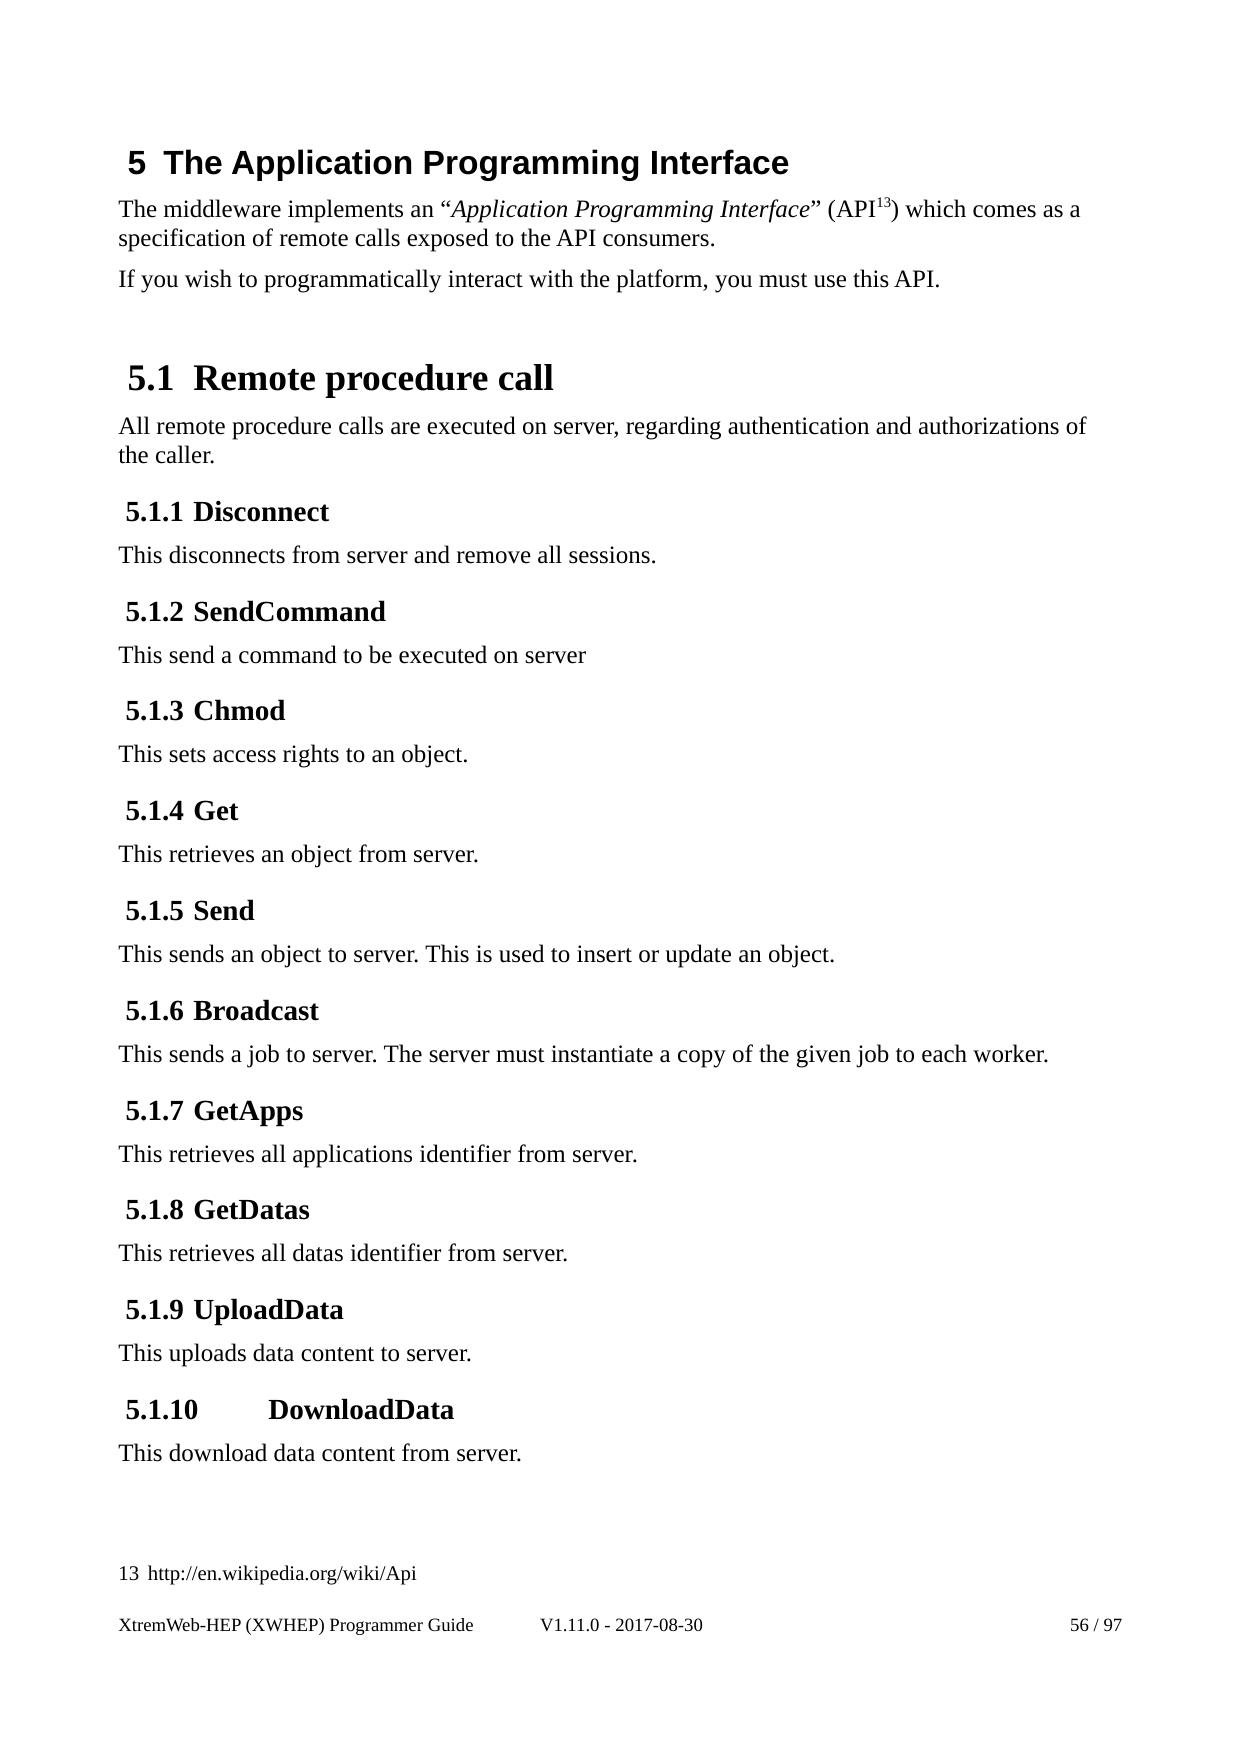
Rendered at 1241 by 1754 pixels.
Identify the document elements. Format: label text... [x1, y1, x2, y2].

text This retrieves all applications identifier from server. [118, 1139, 1122, 1167]
text This uploads data content to server. [118, 1338, 1122, 1367]
subtitle Get [118, 793, 1122, 827]
subtitle DownloadData [118, 1392, 1122, 1426]
text All remote procedure calls are executed on server, regarding authentication and authorizations of the caller. [118, 411, 1122, 469]
text The middleware implements an “Application Programming Interface” (API) which comes as a specification of remote calls exposed to the API consumers. [118, 194, 1122, 252]
text This sends a job to server. The server must instantiate a copy of the given job to each worker. [118, 1039, 1122, 1068]
subtitle Disconnect [118, 494, 1122, 527]
text http://en.wikipedia.org/wiki/Api [118, 1561, 1122, 1585]
subtitle Chmod [118, 693, 1122, 727]
text This disconnects from server and remove all sessions. [118, 540, 1122, 569]
subtitle Remote procedure call [118, 356, 1122, 399]
subtitle The Application Programming Interface [118, 143, 1122, 182]
text This sends an object to server. This is used to insert or update an object. [118, 939, 1122, 968]
subtitle GetApps [118, 1093, 1122, 1126]
text If you wish to programmatically interact with the platform, you must use this API. [118, 264, 1122, 293]
text This download data content from server. [118, 1438, 1122, 1467]
text This retrieves an object from server. [118, 839, 1122, 868]
subtitle GetDatas [118, 1192, 1122, 1226]
subtitle UploadData [118, 1292, 1122, 1326]
subtitle SendCommand [118, 594, 1122, 627]
text This send a command to be executed on server [118, 640, 1122, 668]
text This retrieves all datas identifier from server. [118, 1238, 1122, 1267]
text This sets access rights to an object. [118, 739, 1122, 768]
subtitle Send [118, 893, 1122, 927]
subtitle Broadcast [118, 993, 1122, 1026]
